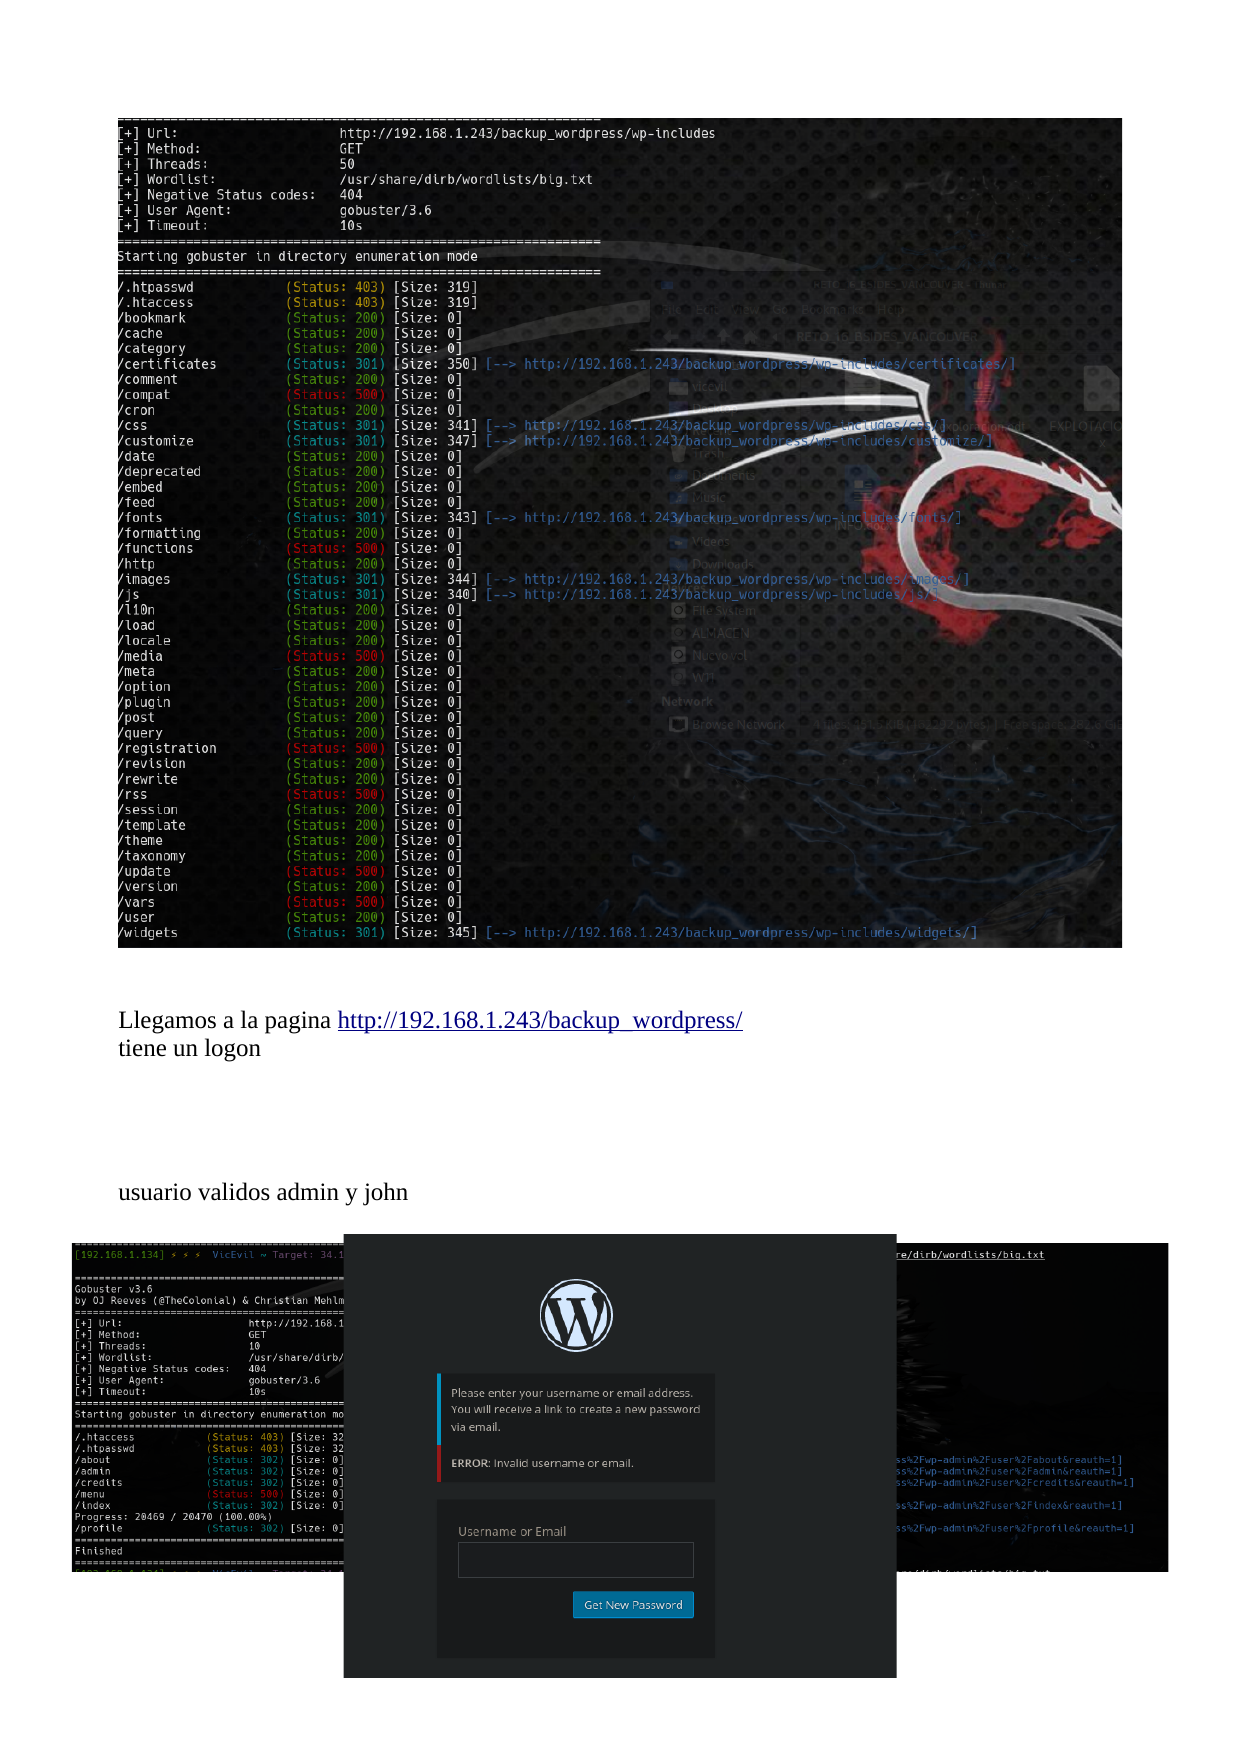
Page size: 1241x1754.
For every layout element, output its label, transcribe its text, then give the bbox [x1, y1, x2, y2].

picture [71, 1234, 1169, 1678]
text Llegamos a la pagina http://192.168.1.243/backup_wordpress/ [118, 1005, 1122, 1033]
text usuario validos admin y john [118, 1177, 1122, 1206]
text tiene un logon [118, 1033, 1122, 1062]
picture [118, 118, 1123, 948]
